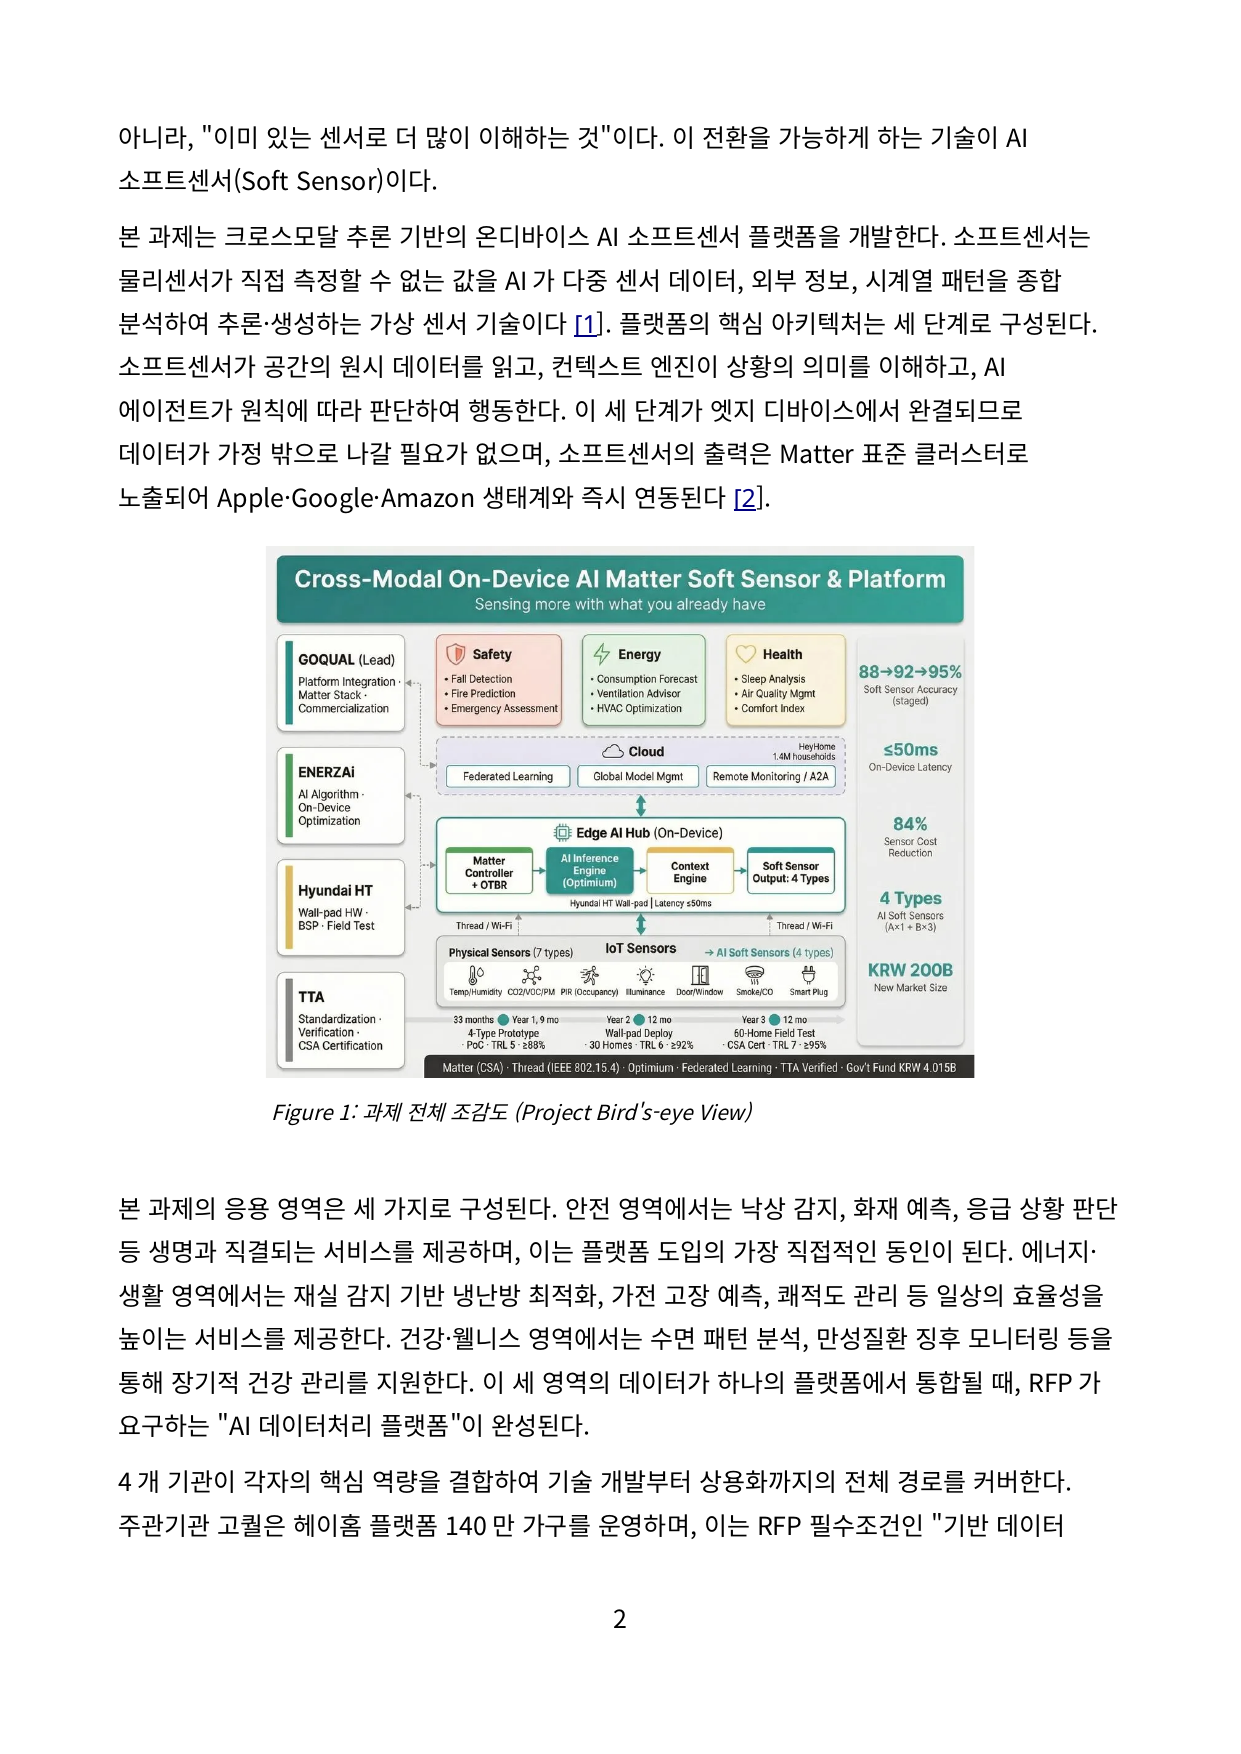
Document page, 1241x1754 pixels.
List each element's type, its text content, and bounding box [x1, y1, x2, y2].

text Figure 1: 과제 전체 조감도 (Project Bird's-eye View) [266, 1078, 974, 1126]
text 아니라, "이미 있는 센서로 더 많이 이해하는 것"이다. 이 전환을 가능하게 하는 기술이 AI 소프트센서(Soft Sensor)이다. [118, 118, 1122, 198]
text 4개 기관이 각자의 핵심 역량을 결합하여 기술 개발부터 상용화까지의 전체 경로를 커버한다. 주관기관 고퀄은 헤이홈 플랫폼 140만 가구를 운영하며, 이는 RFP 필수조건인 "기반 데이터 [118, 1463, 1122, 1542]
text 본 과제는 크로스모달 추론 기반의 온디바이스 AI 소프트센서 플랫폼을 개발한다. 소프트센서는 물리센서가 직접 측정할 수 없는 값을 AI가 다중 센서 데이터, 외부 정보, 시계열 패턴을 종합 분석하여 추론·생성하는 가상 센서 기술이다 [1]. 플랫폼의 핵심 아키텍처는 세 단계로 구성된다. 소프트센서가 공간의 원시 데이터를 읽고, 컨텍스트 엔진이 상황의 의미를 이해하고, AI 에이전트가 원칙에 따라 판단하여 행동한다. 이 세 단계가 엣지 디바이스에서 완결되므로 데이터가 가정 밖으로 나갈 필요가 없으며, 소프트센서의 출력은 Matter 표준 클러스터로 노출되어 Apple·Google·Amazon 생태계와 즉시 연동된다 [2]. [118, 217, 1122, 514]
text 본 과제의 응용 영역은 세 가지로 구성된다. 안전 영역에서는 낙상 감지, 화재 예측, 응급 상황 판단 등 생명과 직결되는 서비스를 제공하며, 이는 플랫폼 도입의 가장 직접적인 동인이 된다. 에너지·생활 영역에서는 재실 감지 기반 냉난방 최적화, 가전 고장 예측, 쾌적도 관리 등 일상의 효율성을 높이는 서비스를 제공한다. 건강·웰니스 영역에서는 수면 패턴 분석, 만성질환 징후 모니터링 등을 통해 장기적 건강 관리를 지원한다. 이 세 영역의 데이터가 하나의 플랫폼에서 통합될 때, RFP가 요구하는 "AI 데이터처리 플랫폼"이 완성된다. [118, 1189, 1122, 1443]
